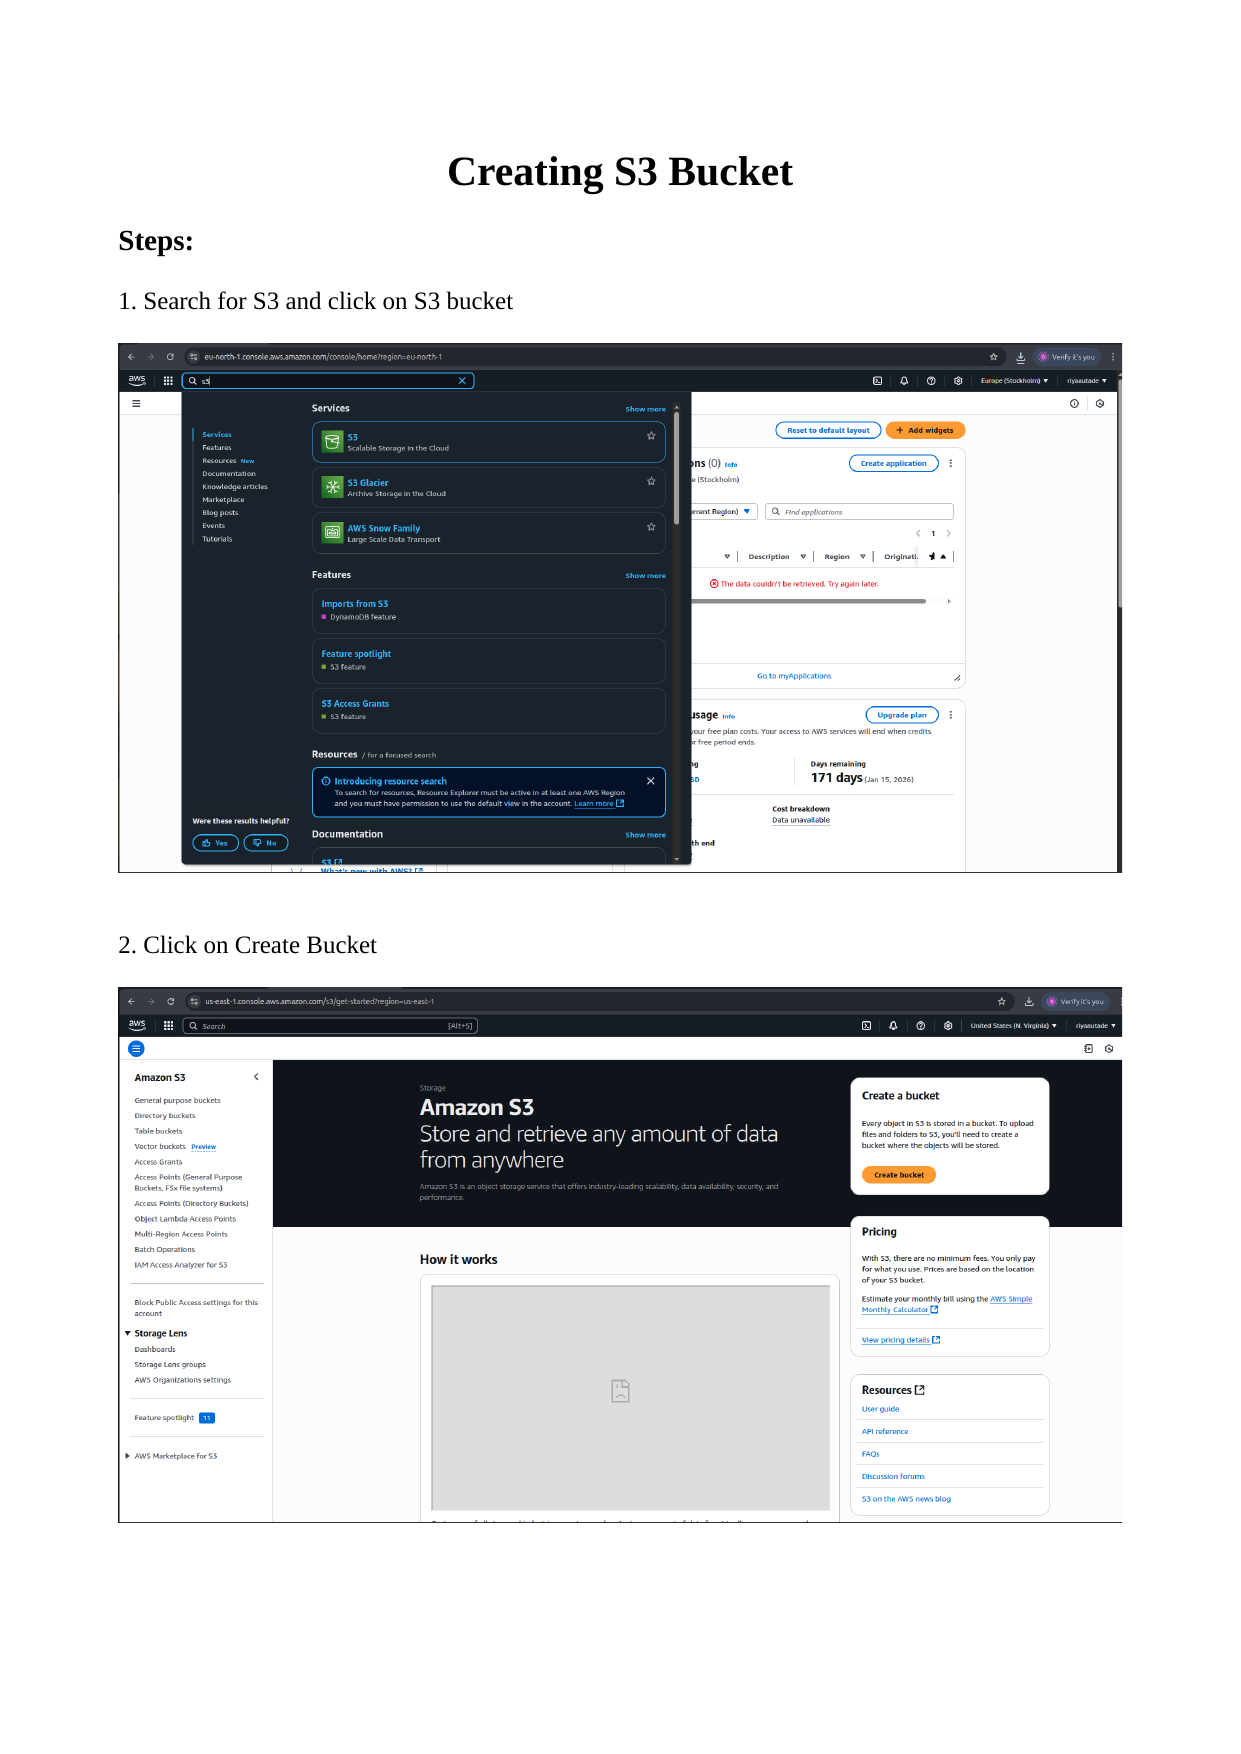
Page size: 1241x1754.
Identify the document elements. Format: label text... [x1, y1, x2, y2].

picture [118, 987, 1123, 1523]
text Steps: 1. Search for S3 and click on S3 bucket [118, 223, 1122, 314]
picture [118, 343, 1123, 873]
text 2. Click on Create Bucket [118, 930, 1122, 959]
text Creating S3 Bucket [118, 118, 1122, 195]
